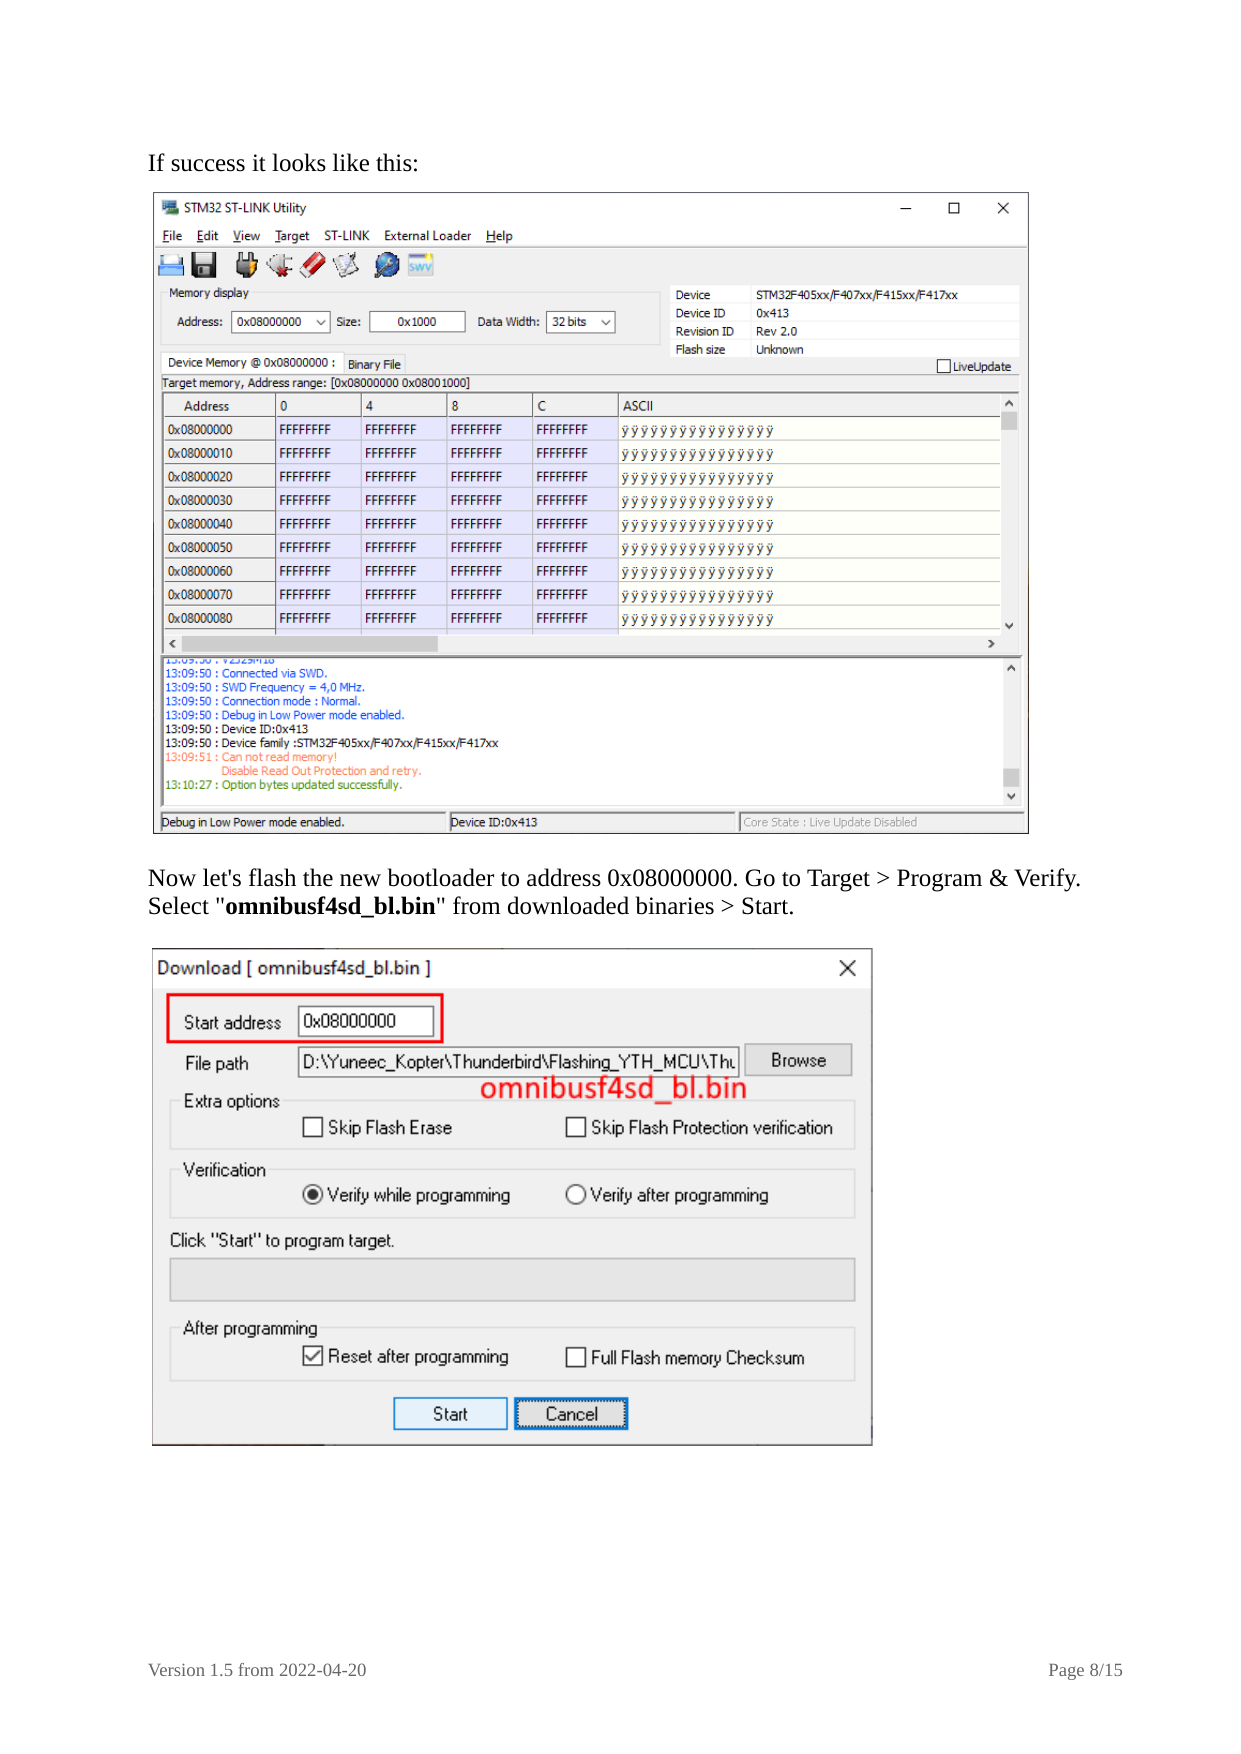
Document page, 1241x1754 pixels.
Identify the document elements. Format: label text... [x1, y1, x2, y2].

picture [152, 948, 873, 1446]
text Now let's flash the new bootloader to address 0x08000000. Go to Target > Program & Verify. Select "omnibusf4sd_bl.bin" from downloaded binaries > Start. [148, 863, 1093, 920]
picture [153, 192, 1029, 834]
text If success it looks like this: [148, 148, 1093, 176]
